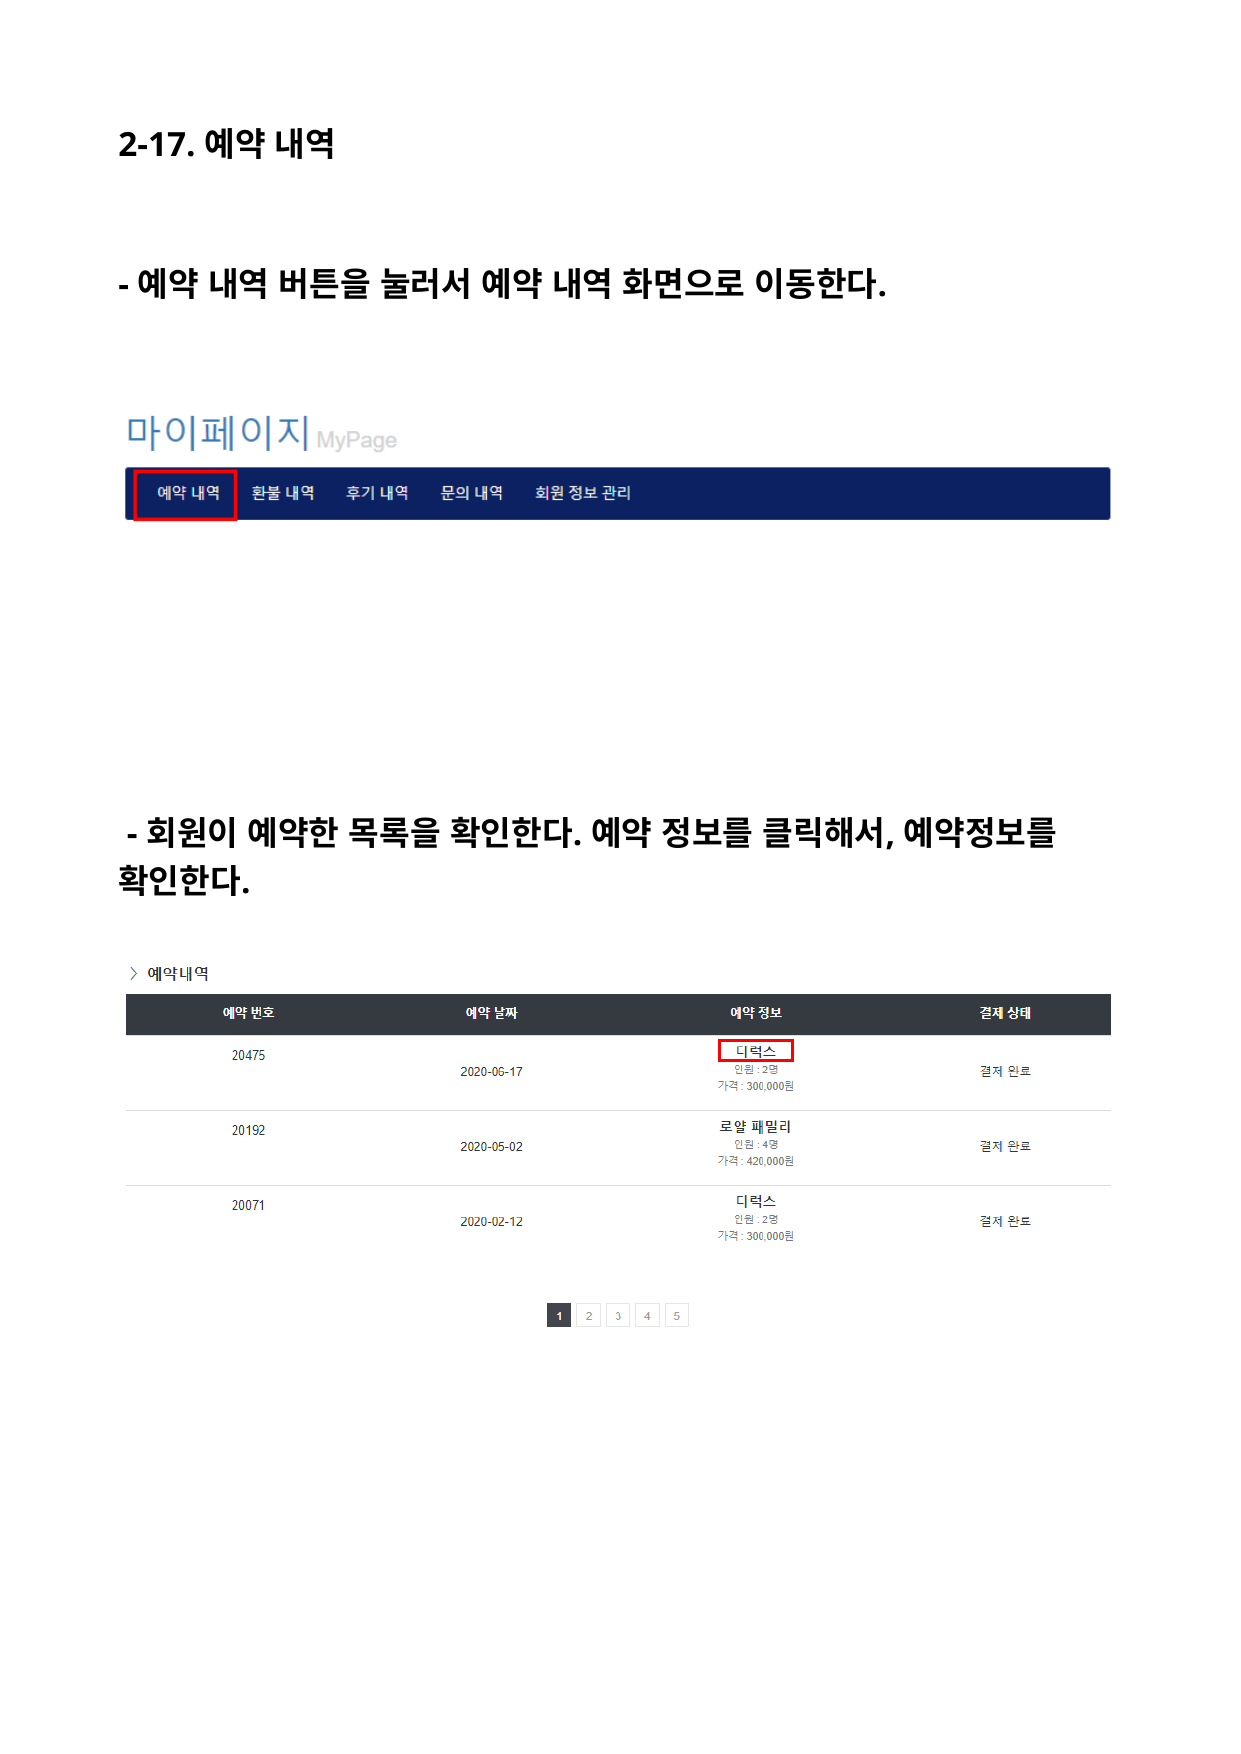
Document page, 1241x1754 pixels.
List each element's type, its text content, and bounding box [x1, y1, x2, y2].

picture [116, 409, 1121, 534]
picture [116, 949, 1121, 1340]
text - 예약 내역 버튼을 눌러서 예약 내역 화면으로 이동한다. [118, 257, 1122, 306]
text - 회원이 예약한 목록을 확인한다. 예약 정보를 클릭해서, 예약정보를 확인한다. [118, 807, 1122, 903]
text 2-17. 예약 내역 [118, 118, 1122, 167]
